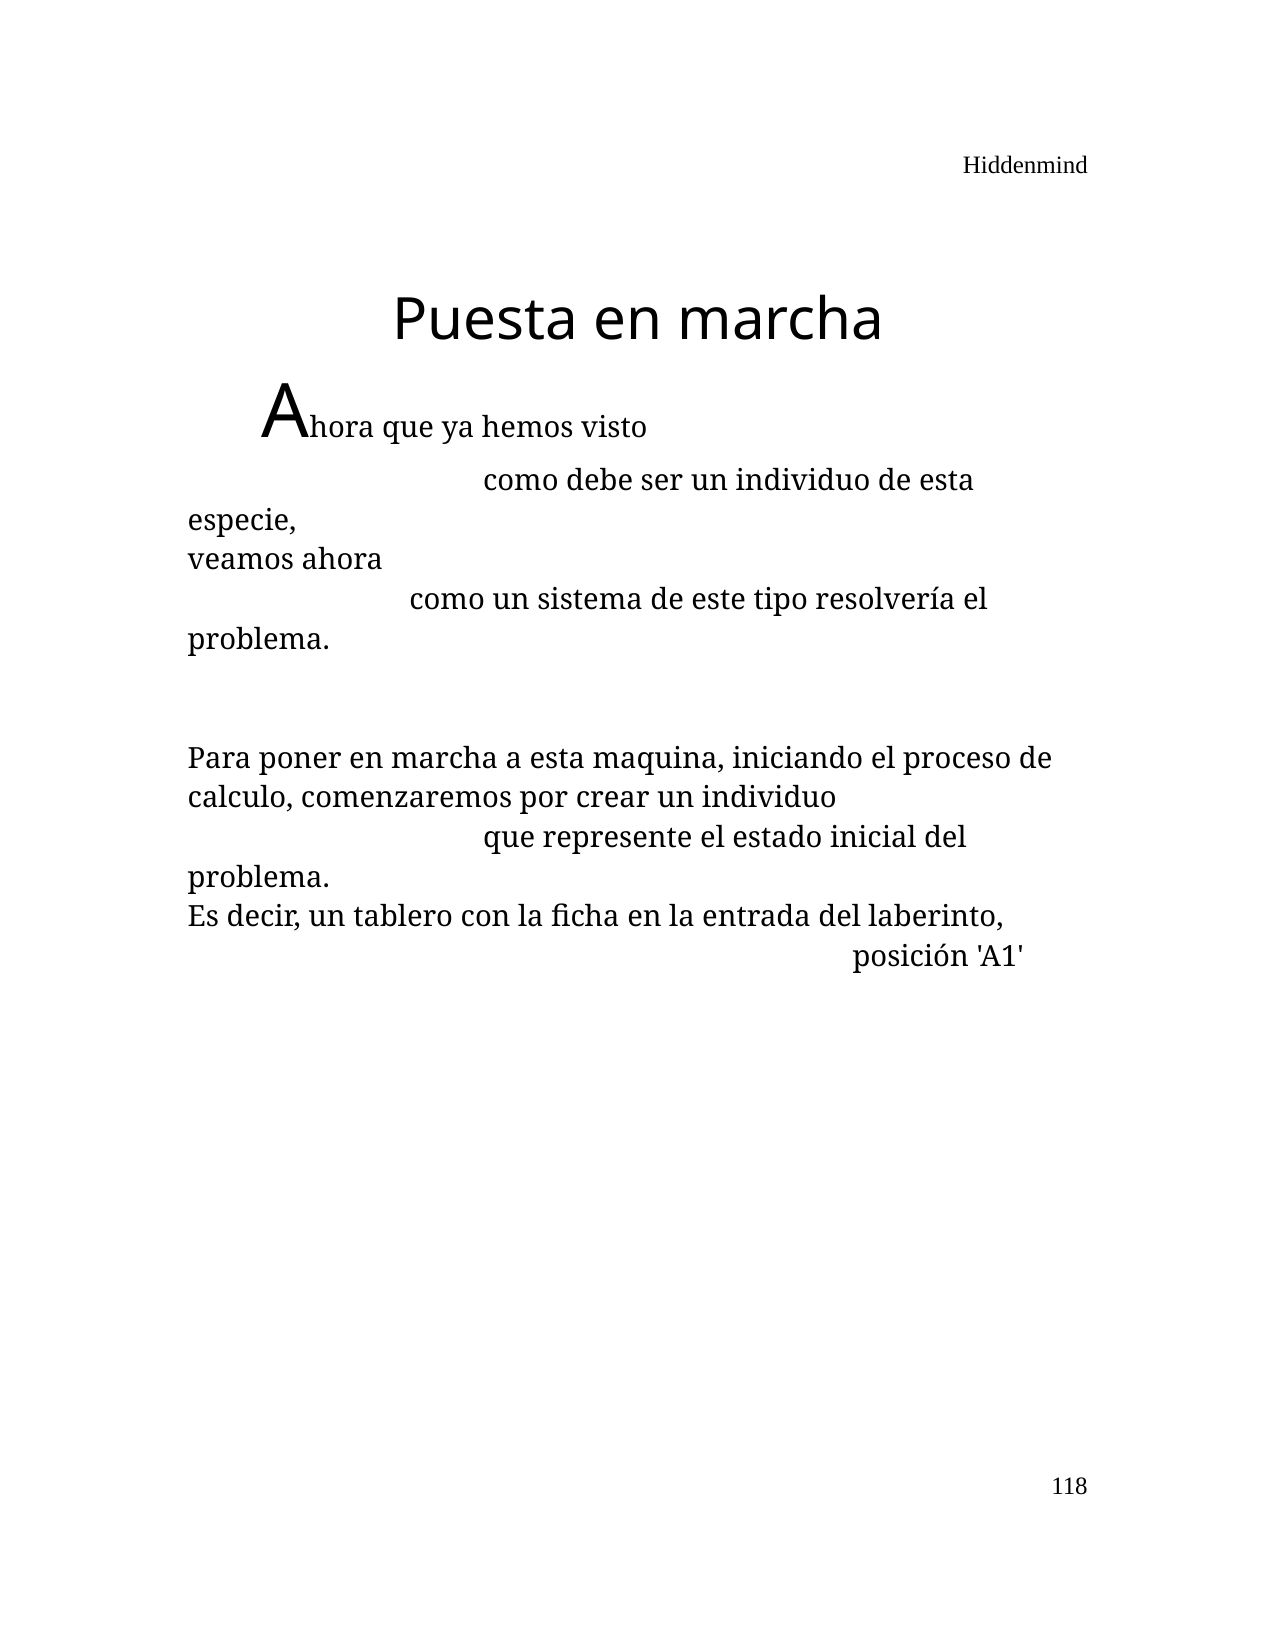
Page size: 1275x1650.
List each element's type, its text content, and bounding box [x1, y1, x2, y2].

text Ahora que ya hemos visto [187, 250, 1087, 459]
text posición 'A1' [187, 935, 1087, 975]
text Es decir, un tablero con la ficha en la entrada del laberinto, [187, 896, 1087, 935]
text como un sistema de este tipo resolvería el problema. [187, 578, 1087, 658]
text como debe ser un individuo de esta especie, [187, 459, 1087, 538]
text Para poner en marcha a esta maquina, iniciando el proceso de calculo, comenzaremos por crear un individuo [187, 737, 1087, 816]
text veamos ahora [187, 538, 1087, 578]
text que represente el estado inicial del problema. [187, 816, 1087, 896]
